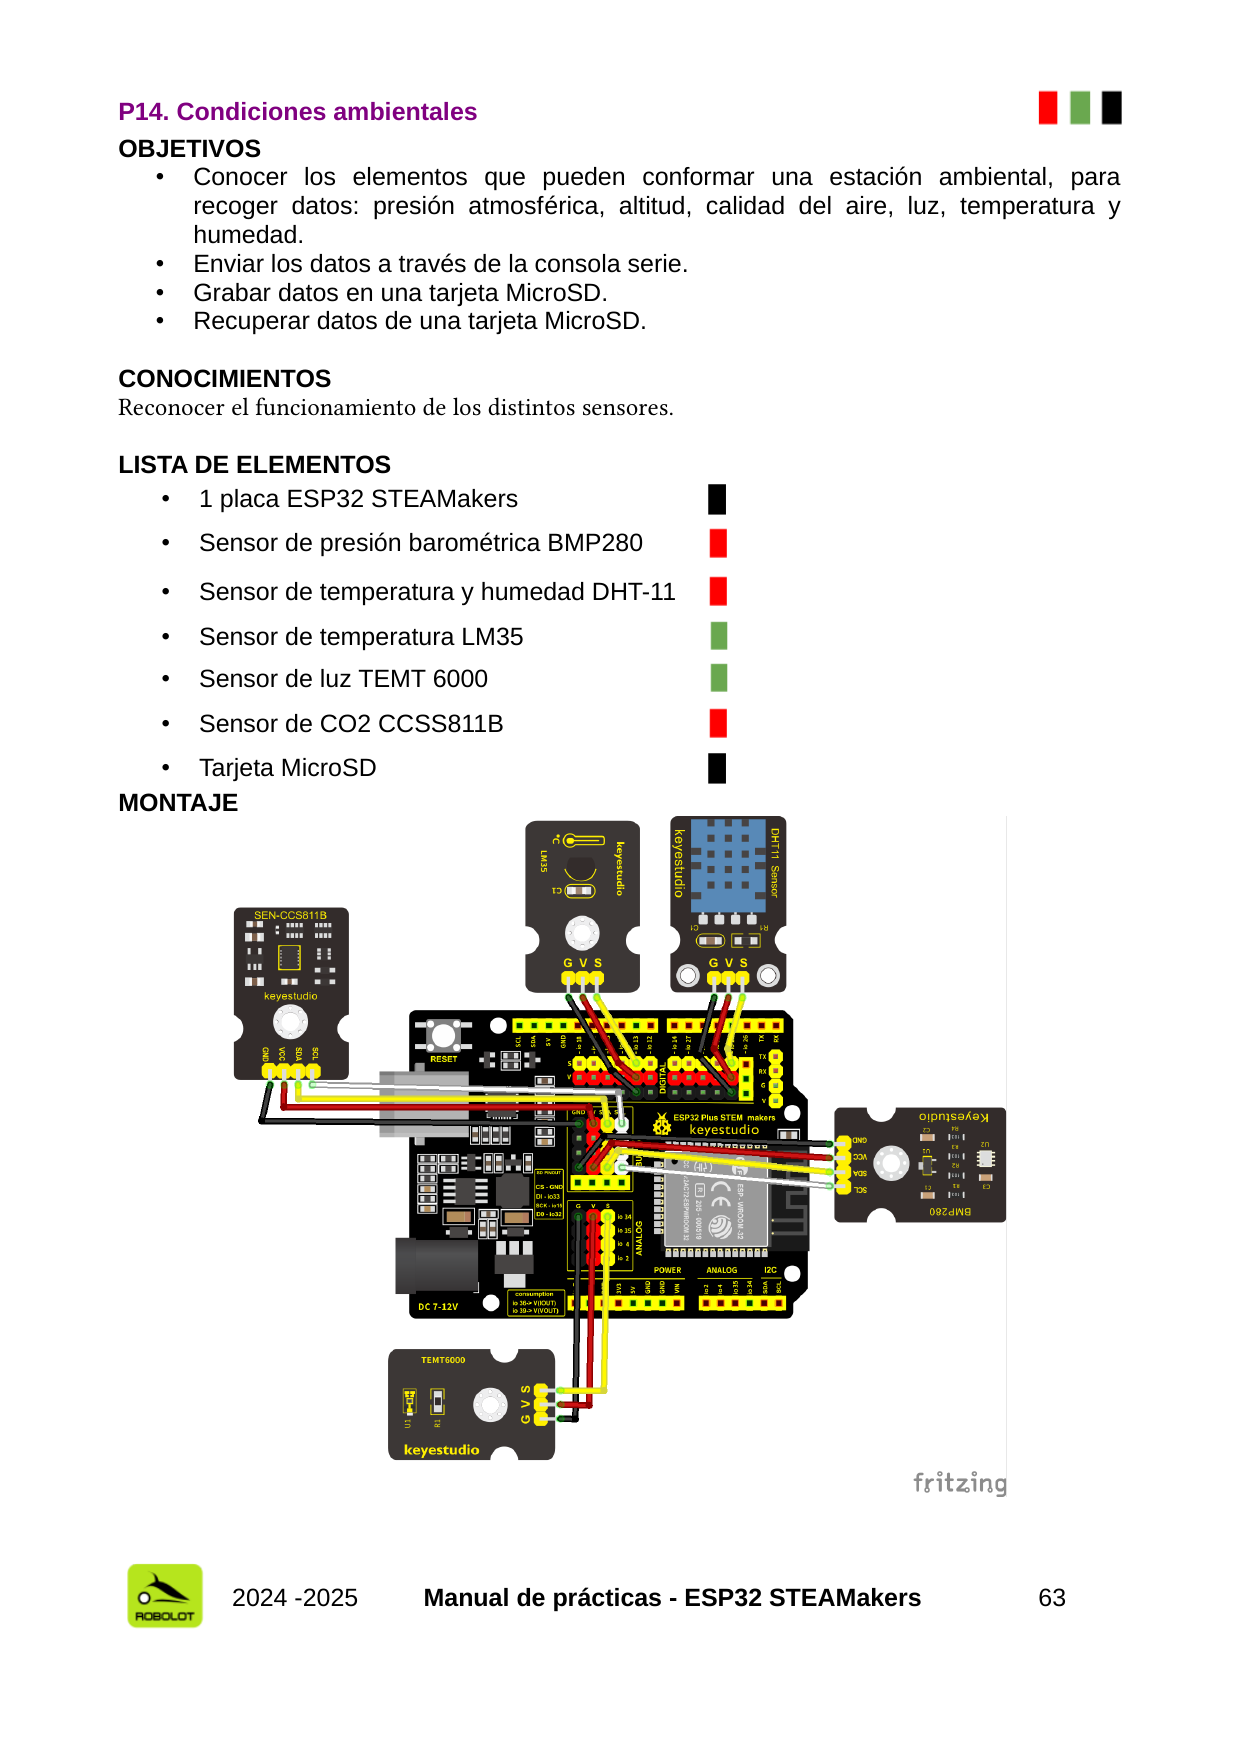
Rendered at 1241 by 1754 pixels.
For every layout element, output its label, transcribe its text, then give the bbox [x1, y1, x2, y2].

list Enviar los datos a través de la consola serie. [156, 249, 1122, 277]
list Conocer los elementos que pueden conformar una estación ambiental, para recoger datos: presión atmosférica, altitud, calidad del aire, luz, temperatura y humedad. [156, 162, 1122, 249]
subtitle P14. Condiciones ambientales [118, 97, 1038, 125]
table_cell Sensor de temperatura LM35 [118, 615, 702, 657]
table_cell [702, 699, 880, 747]
picture [708, 572, 730, 610]
table_header 1 placa ESP32 STEAMakers [118, 478, 702, 519]
table_header █ [702, 478, 880, 519]
table_cell Sensor de CO2 CCSS811B [118, 699, 702, 747]
table_cell [702, 567, 880, 615]
table_cell [702, 657, 880, 699]
picture [708, 620, 728, 652]
text OBJETIVOS [118, 133, 1122, 162]
table_cell Tarjeta MicroSD [118, 747, 702, 788]
list Recuperar datos de una tarjeta MicroSD. [156, 306, 1122, 335]
table_cell Sensor de temperatura y humedad DHT-11 [118, 567, 702, 615]
list Grabar datos en una tarjeta MicroSD. [156, 277, 1122, 306]
picture [708, 524, 730, 562]
picture [708, 704, 730, 742]
table_cell █ [702, 747, 880, 788]
table_cell [702, 615, 880, 657]
picture [126, 1563, 205, 1631]
table_cell Sensor de presión barométrica BMP280 [118, 519, 702, 567]
picture [233, 816, 1007, 1497]
table_cell Sensor de luz TEMT 6000 [118, 657, 702, 699]
picture [708, 662, 728, 694]
text CONOCIMIENTOS [118, 364, 1122, 392]
text MONTAJE [118, 788, 1122, 816]
table_cell [702, 519, 880, 567]
picture [1038, 88, 1123, 127]
text Reconocer el funcionamiento de los distintos sensores. [118, 392, 1122, 421]
text LISTA DE ELEMENTOS [118, 449, 1122, 478]
